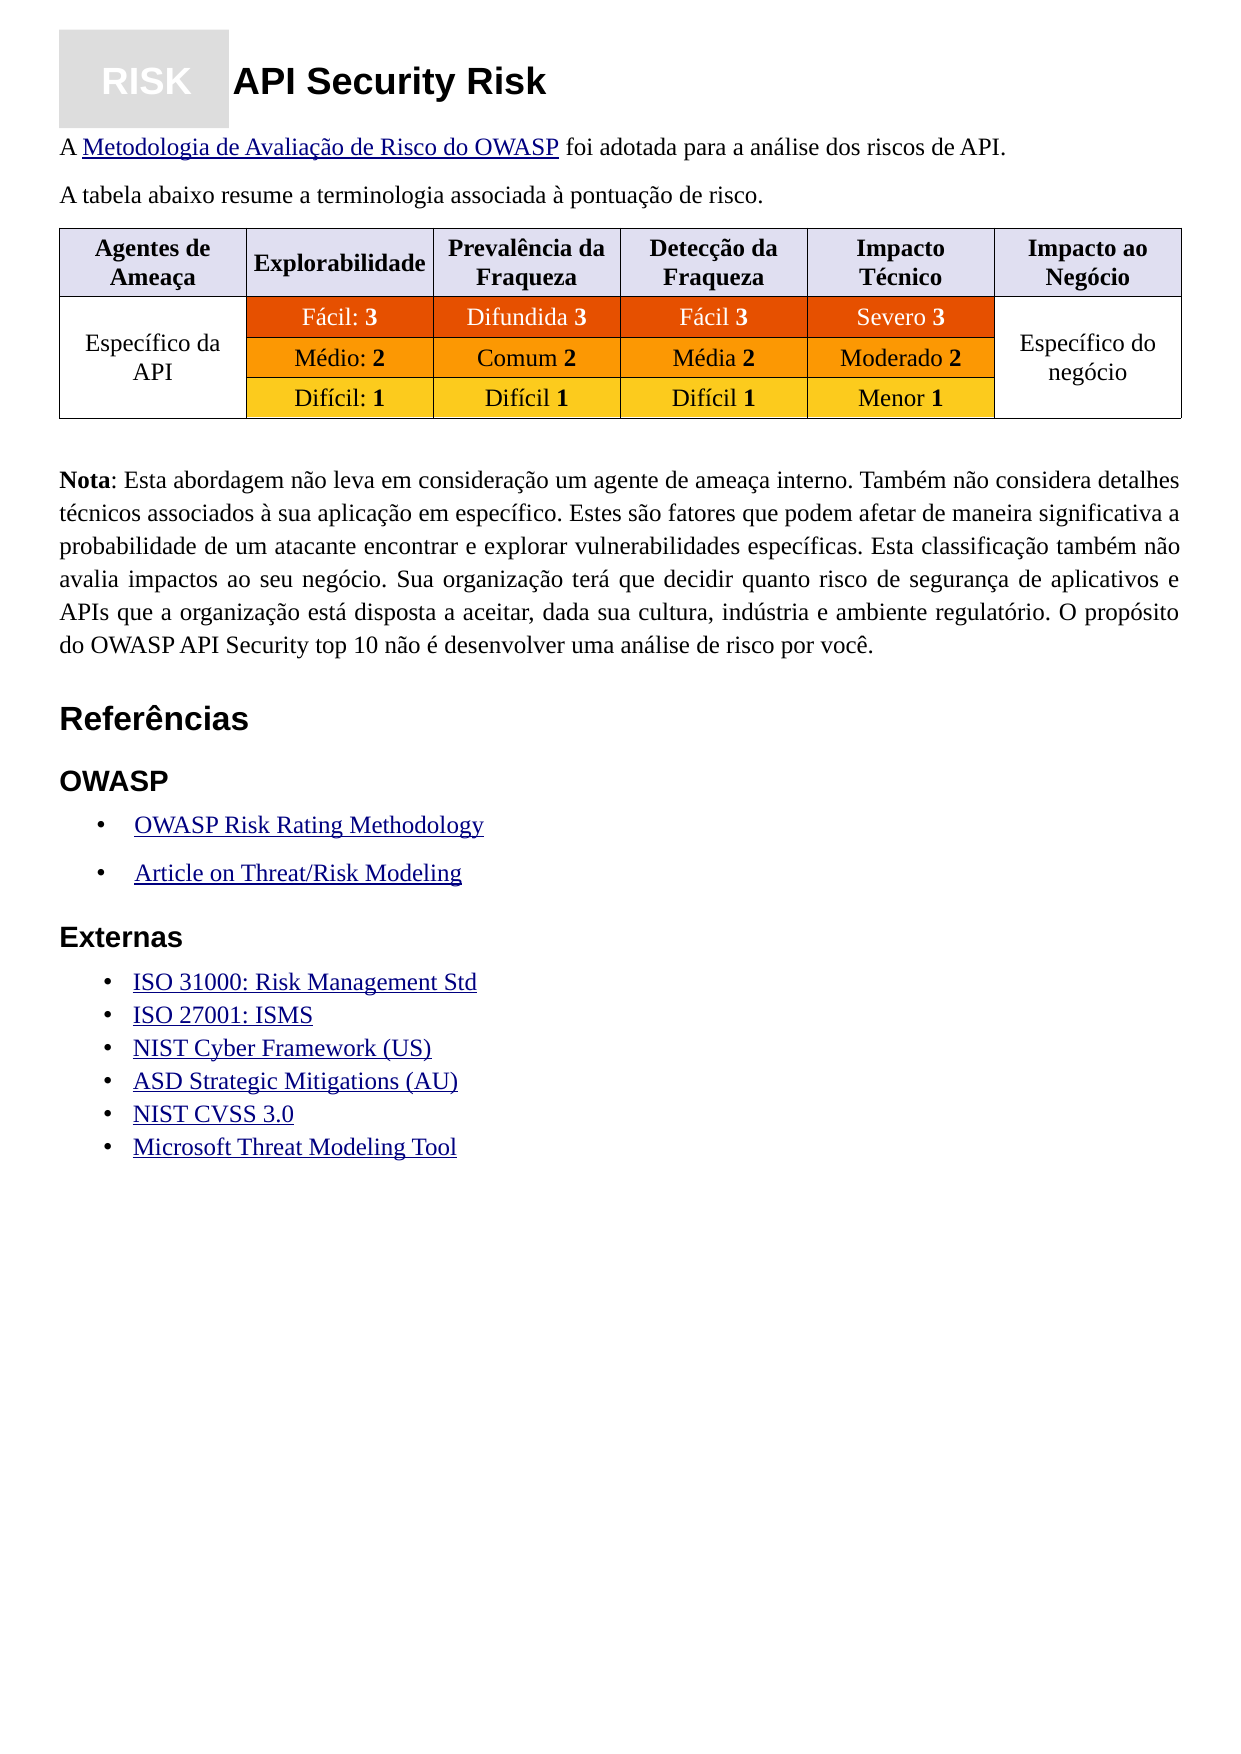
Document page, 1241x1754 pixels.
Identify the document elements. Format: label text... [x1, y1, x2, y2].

list OWASP Risk Rating Methodology [97, 811, 1181, 839]
table_header Explorabilidade [247, 229, 433, 296]
list ASD Strategic Mitigations (AU) [103, 1066, 1181, 1094]
table_cell Específico do negócio [995, 297, 1181, 417]
text A Metodologia de Avaliação de Risco do OWASP foi adotada para a análise dos riscos de API. [59, 132, 1181, 161]
table_cell Média 2 [621, 338, 807, 377]
table_cell Comum 2 [434, 338, 620, 377]
table_cell Fácil 3 [621, 297, 807, 337]
subtitle Referências [59, 699, 1181, 737]
table_cell Difundida 3 [434, 297, 620, 337]
table_cell Difícil 1 [621, 378, 807, 417]
table_header Detecção da Fraqueza [621, 229, 807, 296]
table_header Impacto ao Negócio [995, 229, 1181, 296]
table_header Impacto Técnico [808, 229, 994, 296]
list Article on Threat/Risk Modeling [97, 858, 1181, 887]
list NIST CVSS 3.0 [103, 1099, 1181, 1127]
text A tabela abaixo resume a terminologia associada à pontuação de risco. [59, 180, 1181, 208]
table_header Agentes de Ameaça [60, 229, 246, 296]
table_cell Fácil: 3 [247, 297, 433, 337]
table_cell Menor 1 [808, 378, 994, 417]
list ISO 31000: Risk Management Std [103, 967, 1181, 995]
text Nota: Esta abordagem não leva em consideração um agente de ameaça interno. Também não considera detalhes técnicos associados à sua aplicação em específico. Estes são fatores que podem afetar de maneira significativa a probabilidade de um atacante encontrar e explorar vulnerabilidades específicas. Esta classificação também não avalia impactos ao seu negócio. Sua organização terá que decidir quanto risco de segurança de aplicativos e APIs que a organização está disposta a aceitar, dada sua cultura, indústria e ambiente regulatório. O propósito do OWASP API Security top 10 não é desenvolver uma análise de risco por você. [59, 465, 1181, 659]
subtitle OWASP [59, 764, 1181, 798]
table_cell Severo 3 [808, 297, 994, 337]
table_cell Médio: 2 [247, 338, 433, 377]
table_cell Específico da API [60, 297, 246, 417]
table_cell Difícil 1 [434, 378, 620, 417]
table_cell Difícil: 1 [247, 378, 433, 417]
list NIST Cyber Framework (US) [103, 1033, 1181, 1061]
subtitle Externas [59, 920, 1181, 954]
list ISO 27001: ISMS [103, 1000, 1181, 1028]
table_cell Moderado 2 [808, 338, 994, 377]
list Microsoft Threat Modeling Tool [103, 1132, 1181, 1161]
table_header Prevalência da Fraqueza [434, 229, 620, 296]
